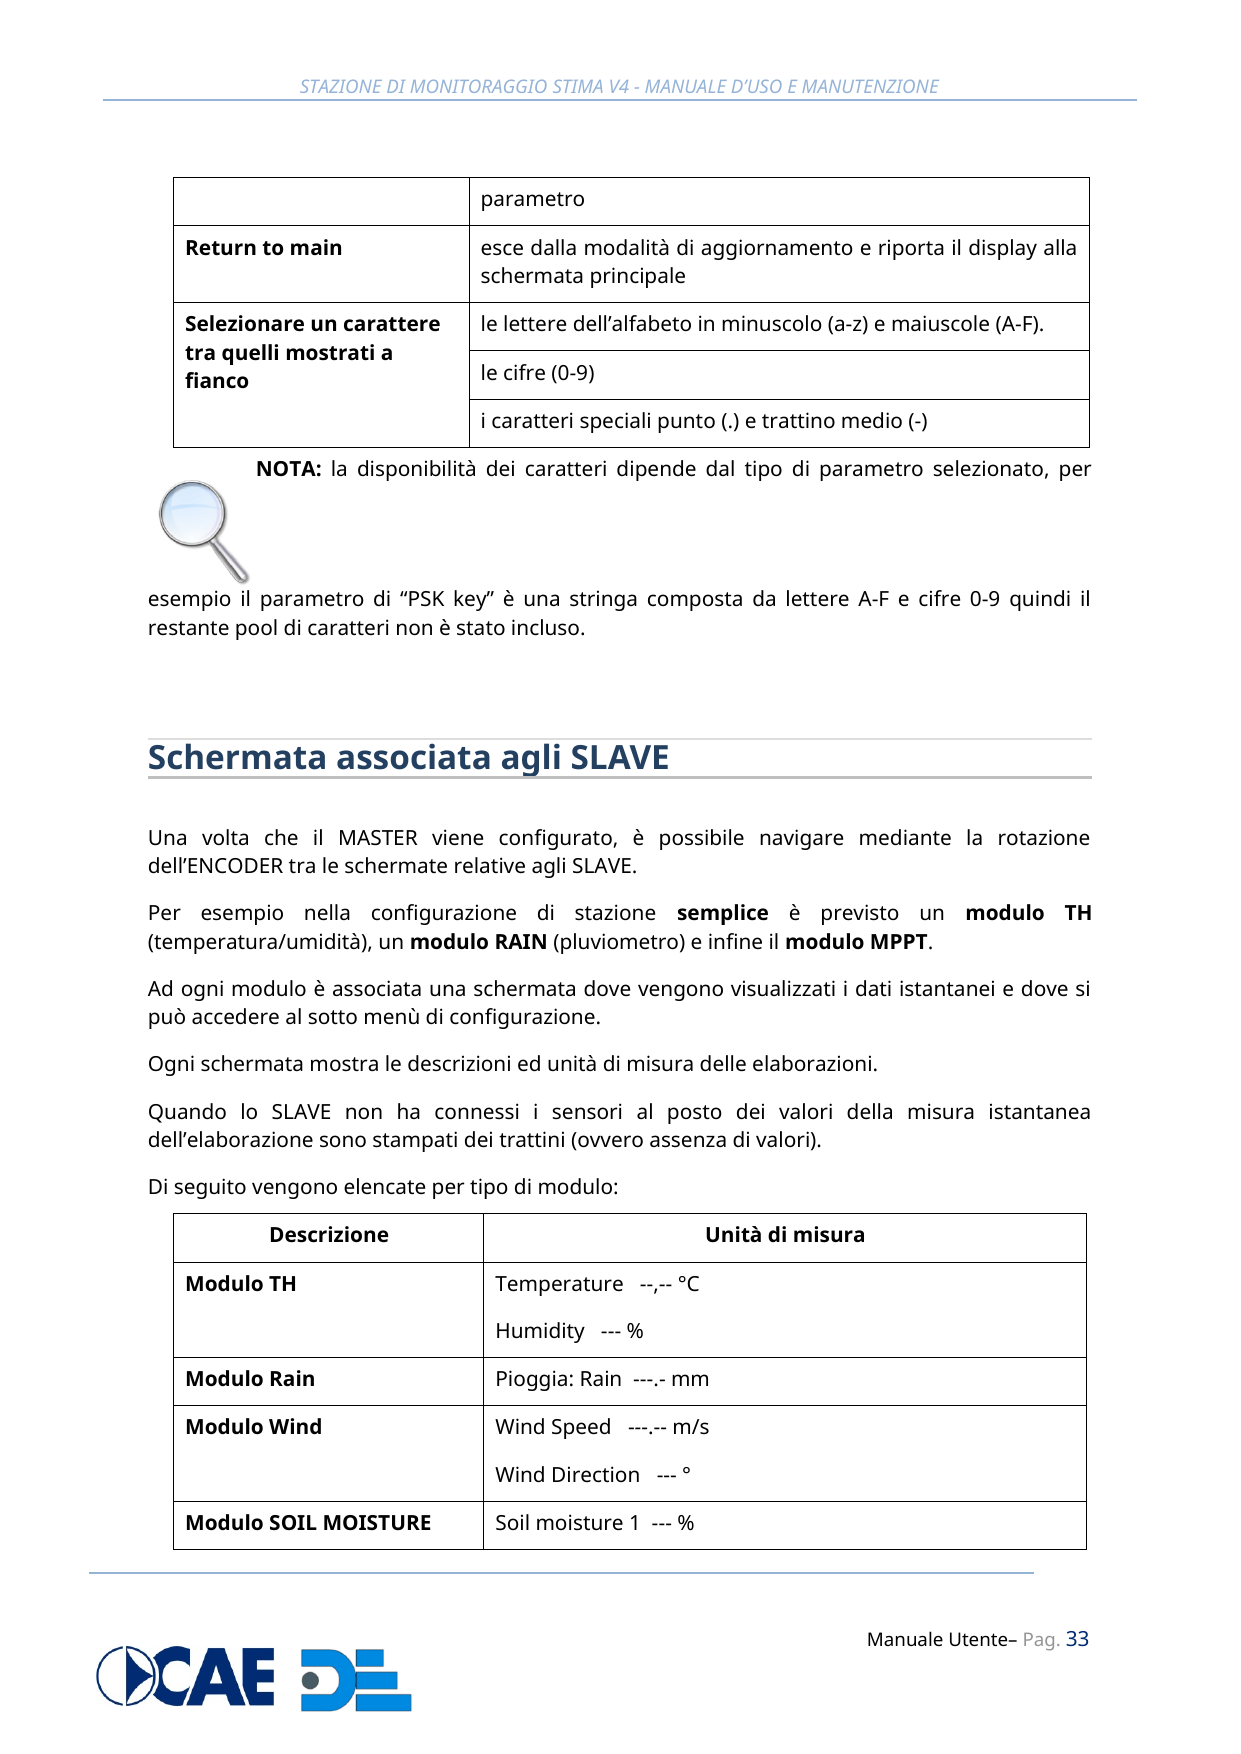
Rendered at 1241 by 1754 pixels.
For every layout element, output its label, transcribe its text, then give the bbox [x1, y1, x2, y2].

text Ad ogni modulo è associata una schermata dove vengono visualizzati i dati istantanei e dove si può accedere al sotto menù di configurazione. [148, 974, 1092, 1031]
text Per esempio nella configurazione di stazione semplice è previsto un modulo TH (temperatura/umidità), un modulo RAIN (pluviometro) e infine il modulo MPPT. [148, 898, 1092, 955]
table_cell parametro [470, 178, 1089, 225]
table_cell Temperature --,-- °C Humidity --- % [484, 1263, 1086, 1357]
text Ogni schermata mostra le descrizioni ed unità di misura delle elaborazioni. [148, 1049, 1092, 1078]
table_cell [174, 178, 469, 225]
table_cell Wind Speed ---.-- m/s Wind Direction --- ° [484, 1406, 1086, 1501]
table_cell esce dalla modalità di aggiornamento e riporta il display alla schermata principale [470, 226, 1089, 302]
table_cell Modulo TH [174, 1263, 483, 1357]
table_cell Modulo SOIL MOISTURE [174, 1502, 483, 1549]
table_cell le lettere dell’alfabeto in minuscolo (a-z) e maiuscole (A-F). [470, 303, 1089, 350]
table_cell Modulo Rain [174, 1358, 483, 1405]
table_cell Modulo Wind [174, 1406, 483, 1501]
table_header Unità di misura [484, 1214, 1086, 1262]
table_cell le cifre (0-9) [470, 351, 1089, 398]
text Una volta che il MASTER viene configurato, è possibile navigare mediante la rotazione dell’ENCODER tra le schermate relative agli SLAVE. [148, 823, 1092, 879]
table_cell Return to main [174, 226, 469, 302]
subtitle Schermata associata agli SLAVE [148, 740, 1092, 776]
table_cell i caratteri speciali punto (.) e trattino medio (-) [470, 400, 1089, 447]
table_header Descrizione [174, 1214, 483, 1262]
table_cell Selezionare un carattere tra quelli mostrati a fianco [174, 303, 469, 447]
text Quando lo SLAVE non ha connessi i sensori al posto dei valori della misura istantanea dell’elaborazione sono stampati dei trattini (ovvero assenza di valori). [148, 1097, 1092, 1154]
text Di seguito vengono elencate per tipo di modulo: [148, 1172, 1092, 1201]
table_cell Pioggia: Rain ---.- mm [484, 1358, 1086, 1405]
text NOTA: la disponibilità dei caratteri dipende dal tipo di parametro selezionato, per esempio il parametro di “PSK key” è una stringa composta da lettere A-F e cifre 0-9 quindi il restante pool di caratteri non è stato incluso. [148, 454, 1092, 641]
table_cell Soil moisture 1 --- % [484, 1502, 1086, 1549]
